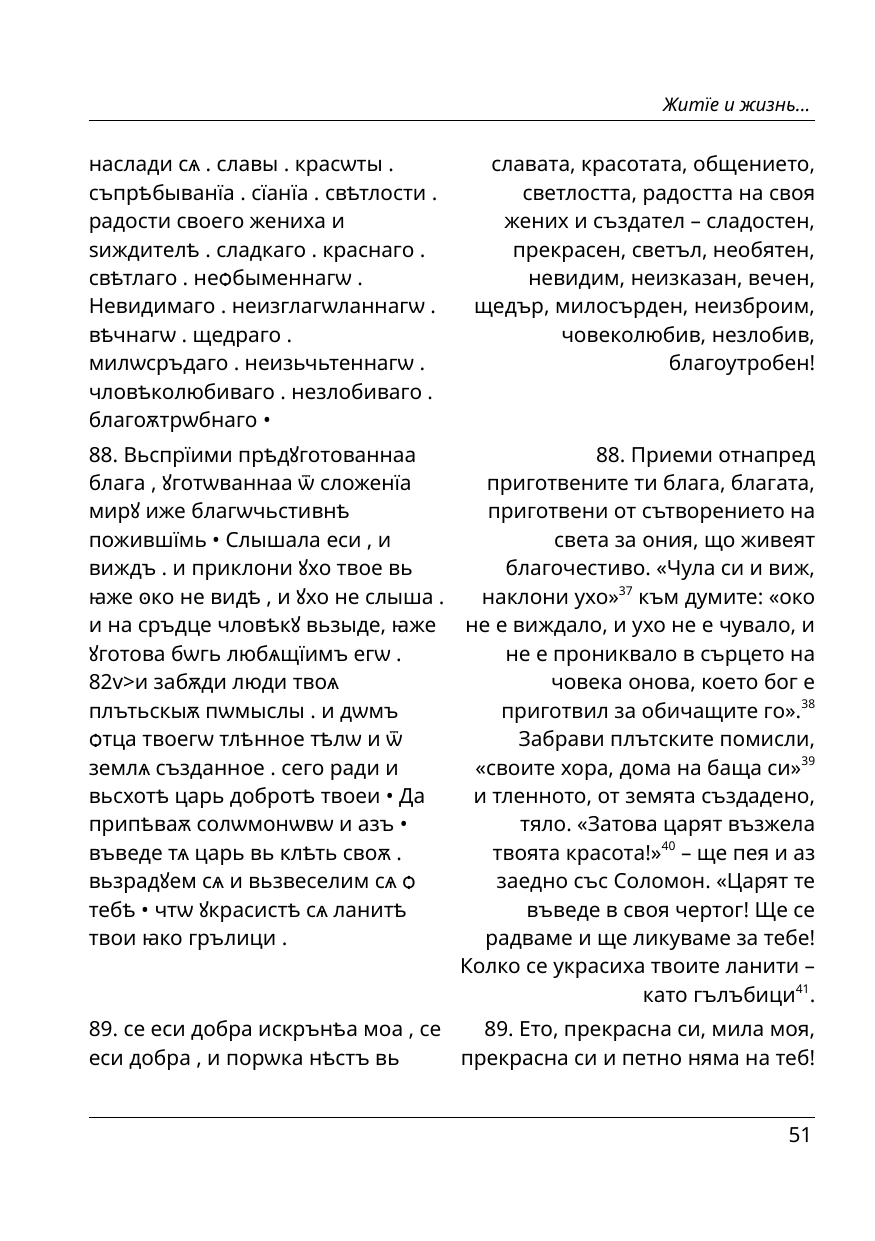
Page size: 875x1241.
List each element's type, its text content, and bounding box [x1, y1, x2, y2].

table_cell 89. се еси добра искрънѣа моа , се еси добра , и порѡка нѣстъ вь [89, 1015, 452, 1071]
table_cell славата, красотата, общението, светлостта, радостта на своя жених и създател – сладостен, прекрасен, светъл, необятен, невидим, неизказан, вечен, щедър, милосърден, неизброим, човеколюбив, незлобив, благоутробен! [452, 150, 815, 440]
table_cell 88. Приеми отнапред приготвените ти блага, благата, приготвени от сътворението на света за ония, що живеят благочестиво. «Чула си и виж, наклони ухо»37 към думите: «око не е виждало, и ухо не е чувало, и не е прониквало в сърцето на човека онова, което бог е приготвил за обичащите го».38 Забрави плътските помисли, «своите хора, дома на баща си»39 и тленното, от земята създадено, тяло. «Затова царят възжела твоята красота!»40 – ще пея и аз заедно със Соломон. «Царят те въведе в своя чертог! Ще се радваме и ще ликуваме за тебе! Колко се украсиха твоите ланити – като гълъбици41. [452, 440, 815, 1014]
table_cell 89. Ето, прекрасна си, мила моя, прекрасна си и петно няма на теб! [452, 1015, 815, 1071]
table_cell 88. Вьспрїими прѣдꙋготованнаа блага , ꙋготѡваннаа ѿ сложенїа мирꙋ иже благѡчьстивнѣ пожившїмь • Слышала еси , и виждъ . и приклони ꙋхо твое вь ꙗже ꙩко не видѣ , и ꙋхо не слыша . и на сръдце чловѣкꙋ вьзыде, ꙗже ꙋготова бѡгь любѧщїимъ егѡ . 82v>и забѫди люди твоѧ плътьскыѫ пѡмыслы . и дѡмъ ѻтца твоегѡ тлѣнное тѣлѡ и ѿ землѧ създанное . сего ради и вьсхотѣ царь добротѣ твоеи • Да припѣваѫ солѡмонѡвѡ и азъ • въведе тѧ царь вь клѣть своѫ . вьзрадꙋем сѧ и вьзвеселим сѧ ѻ тебѣ • чтѡ ꙋкрасистѣ сѧ ланитѣ твои ꙗко грълици . [89, 440, 452, 1014]
table_cell наслади сѧ . славы . красѡты . съпрѣбыванїа . сїанїа . свѣтлости . радости своего жениха и ѕиждителѣ . сладкаго . краснаго . свѣтлаго . неѻбыменнагѡ . Невидимаго . неизглагѡланнагѡ . вѣчнагѡ . щедраго . милѡсръдаго . неизьчьтеннагѡ . чловѣколюбиваго . незлобиваго . благоѫтрѡбнаго • [89, 150, 452, 440]
